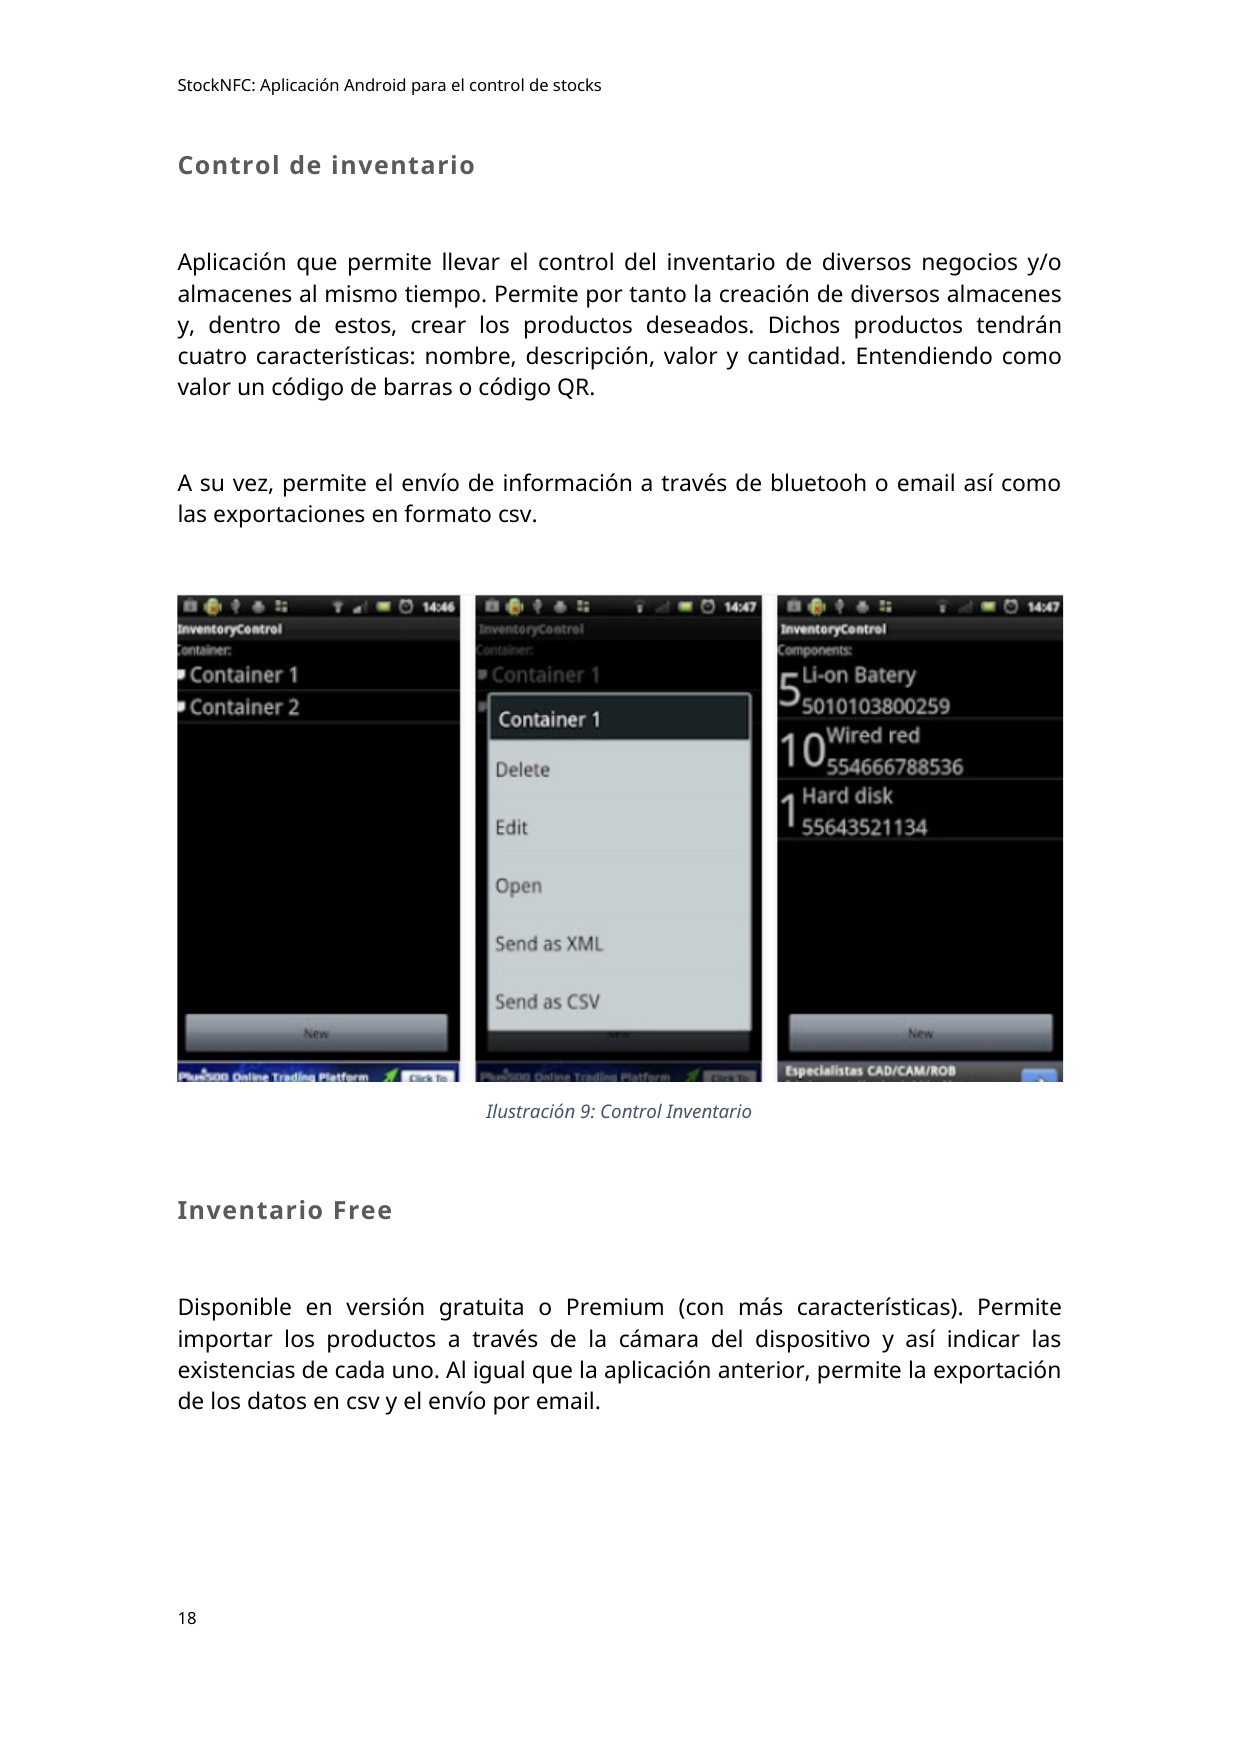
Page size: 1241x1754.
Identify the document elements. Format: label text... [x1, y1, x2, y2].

text Inventario Free [177, 1193, 1063, 1227]
text A su vez, permite el envío de información a través de bluetooh o email así como las exportaciones en formato csv. [177, 467, 1063, 529]
text Ilustración 9: Control Inventario [177, 1098, 1063, 1124]
text Control de inventario [177, 148, 1063, 182]
text Disponible en versión gratuita o Premium (con más características). Permite importar los productos a través de la cámara del dispositivo y así indicar las existencias de cada uno. Al igual que la aplicación anterior, permite la exportación de los datos en csv y el envío por email. [177, 1291, 1063, 1416]
text Aplicación que permite llevar el control del inventario de diversos negocios y/o almacenes al mismo tiempo. Permite por tanto la creación de diversos almacenes y, dentro de estos, crear los productos deseados. Dichos productos tendrán cuatro características: nombre, descripción, valor y cantidad. Entendiendo como valor un código de barras o código QR. [177, 246, 1063, 402]
